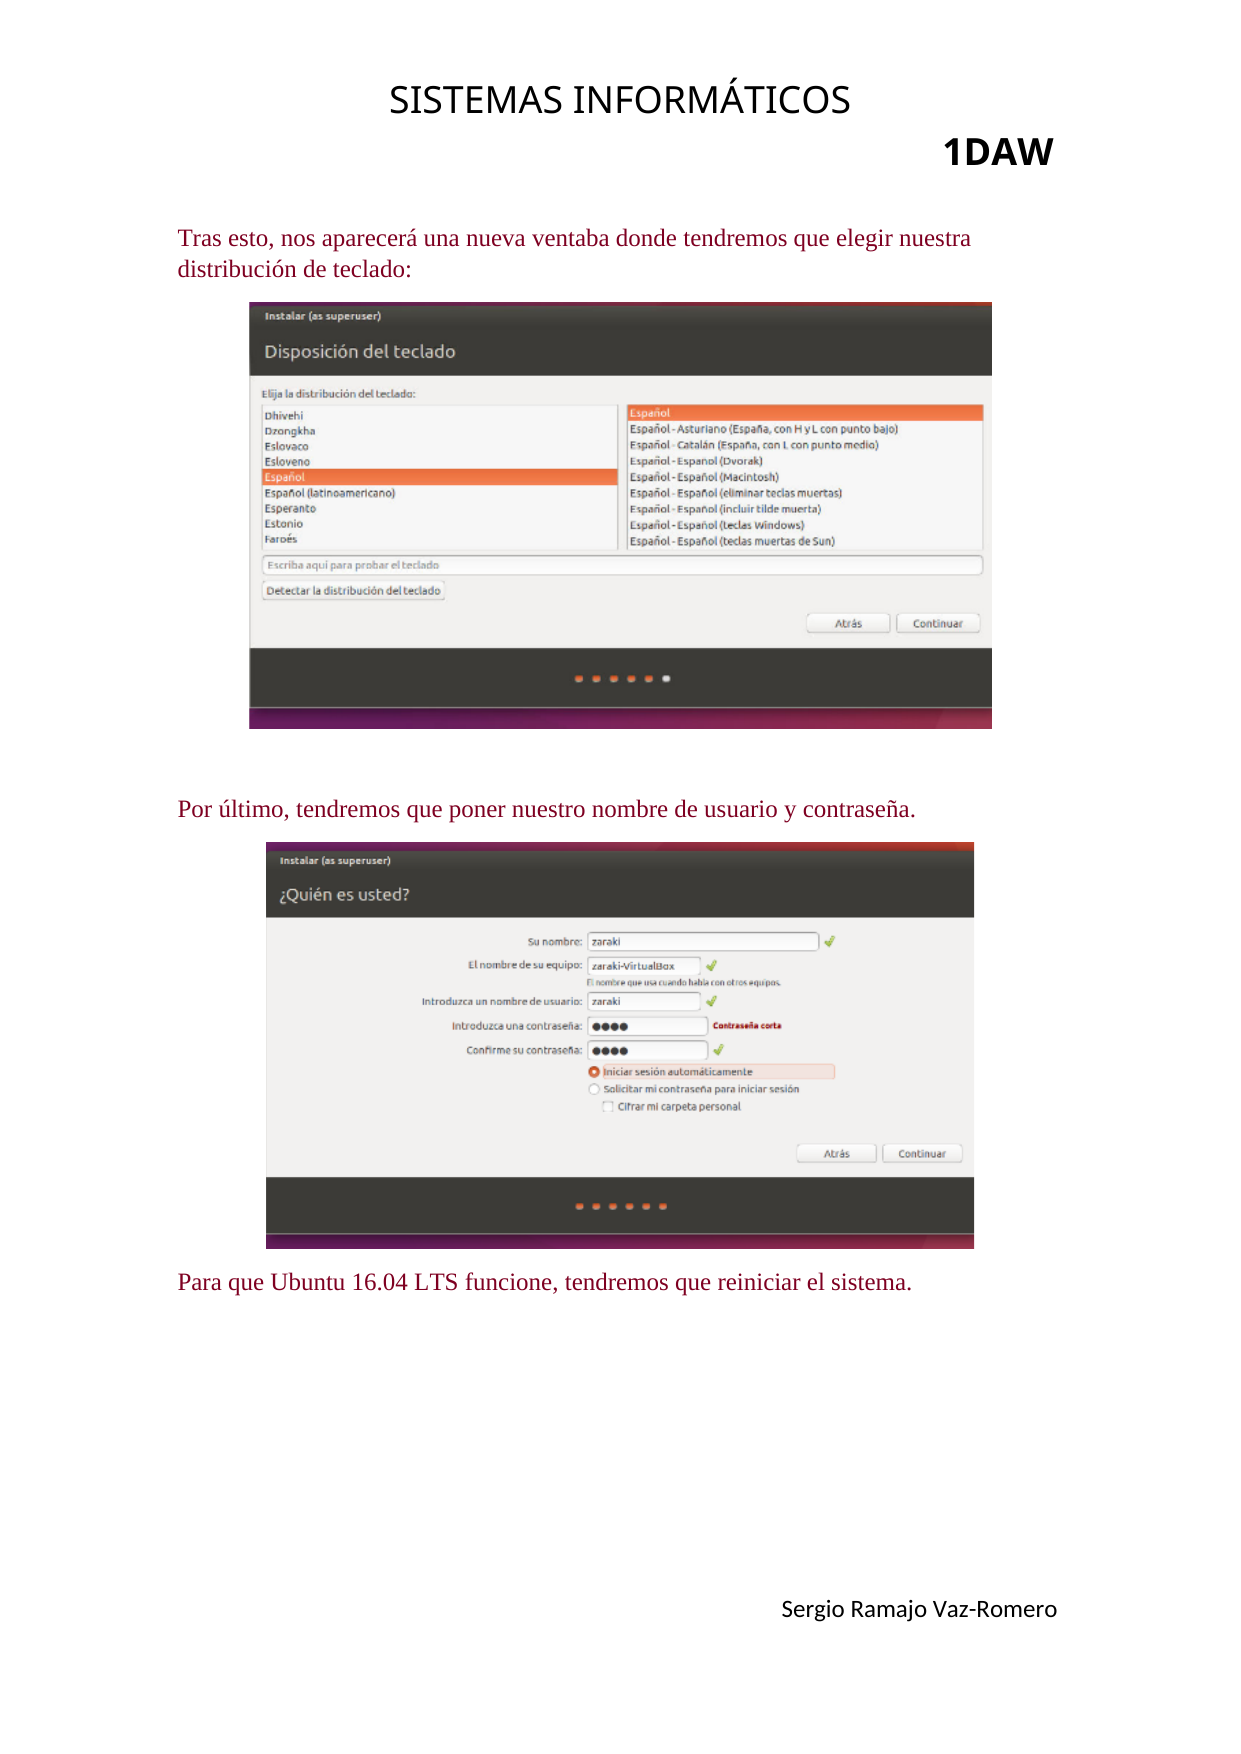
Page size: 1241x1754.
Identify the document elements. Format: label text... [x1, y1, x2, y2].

text Tras esto, nos aparecerá una nueva ventaba donde tendremos que elegir nuestra distribución de teclado: [177, 223, 1063, 283]
text Para que Ubuntu 16.04 LTS funcione, tendremos que reiniciar el sistema. [177, 1267, 1063, 1296]
picture [266, 842, 975, 1249]
text Por último, tendremos que poner nuestro nombre de usuario y contraseña. [177, 794, 1063, 823]
picture [248, 302, 992, 729]
